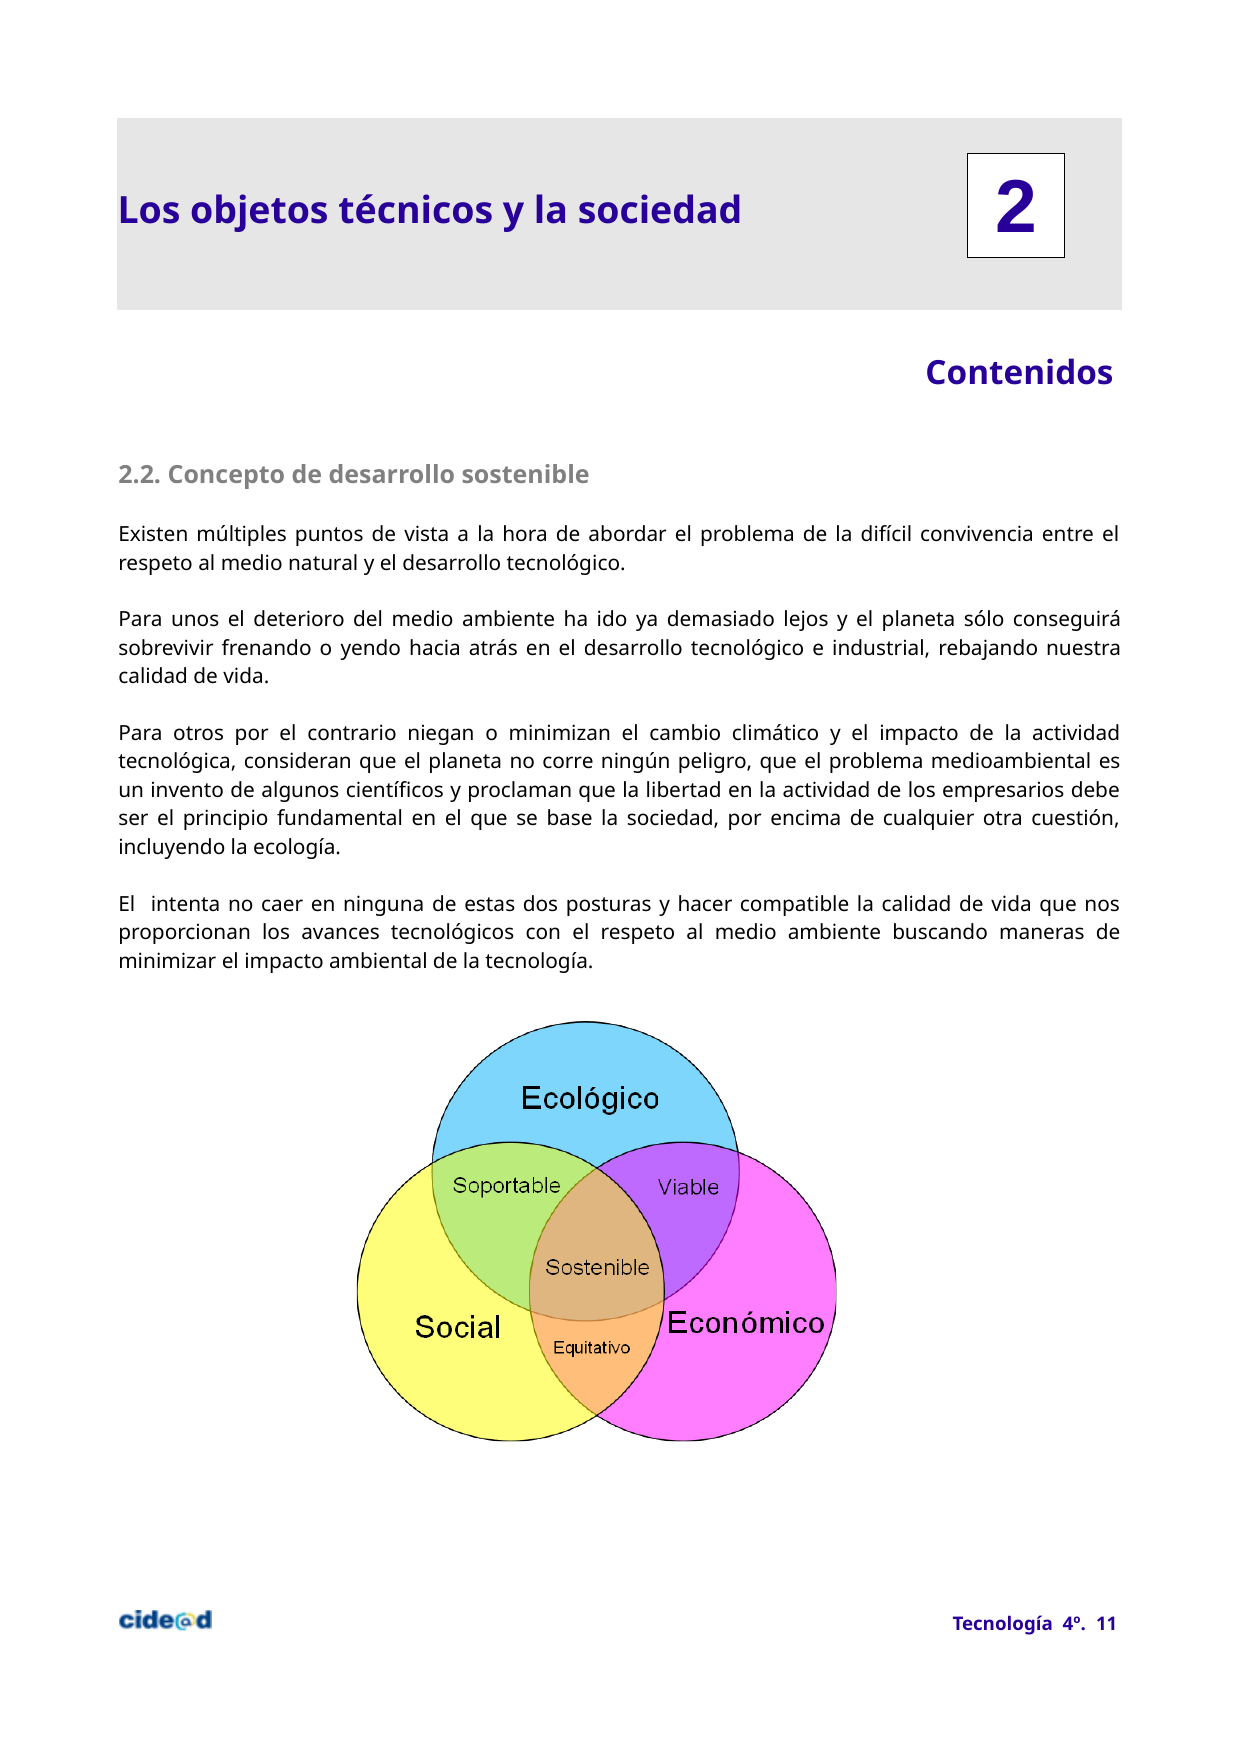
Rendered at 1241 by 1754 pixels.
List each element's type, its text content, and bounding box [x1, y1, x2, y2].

picture [356, 1021, 837, 1442]
text Existen múltiples puntos de vista a la hora de abordar el problema de la difícil convivencia entre el respeto al medio natural y el desarrollo tecnológico. [118, 519, 1122, 576]
picture [118, 1610, 212, 1632]
text Contenidos [118, 349, 1122, 394]
table_header Los objetos técnicos y la sociedad [117, 118, 1122, 310]
text El intenta no caer en ninguna de estas dos posturas y hacer compatible la calidad de vida que nos proporcionan los avances tecnológicos con el respeto al medio ambiente buscando maneras de minimizar el impacto ambiental de la tecnología. [118, 889, 1122, 974]
list 2.2. Concepto de desarrollo sostenible [118, 457, 1122, 491]
text Para unos el deterioro del medio ambiente ha ido ya demasiado lejos y el planeta sólo conseguirá sobrevivir frenando o yendo hacia atrás en el desarrollo tecnológico e industrial, rebajando nuestra calidad de vida. [118, 604, 1122, 690]
text Para otros por el contrario niegan o minimizan el cambio climático y el impacto de la actividad tecnológica, consideran que el planeta no corre ningún peligro, que el problema medioambiental es un invento de algunos científicos y proclaman que la libertad en la actividad de los empresarios debe ser el principio fundamental en el que se base la sociedad, por encima de cualquier otra cuestión, incluyendo la ecología. [118, 718, 1122, 860]
